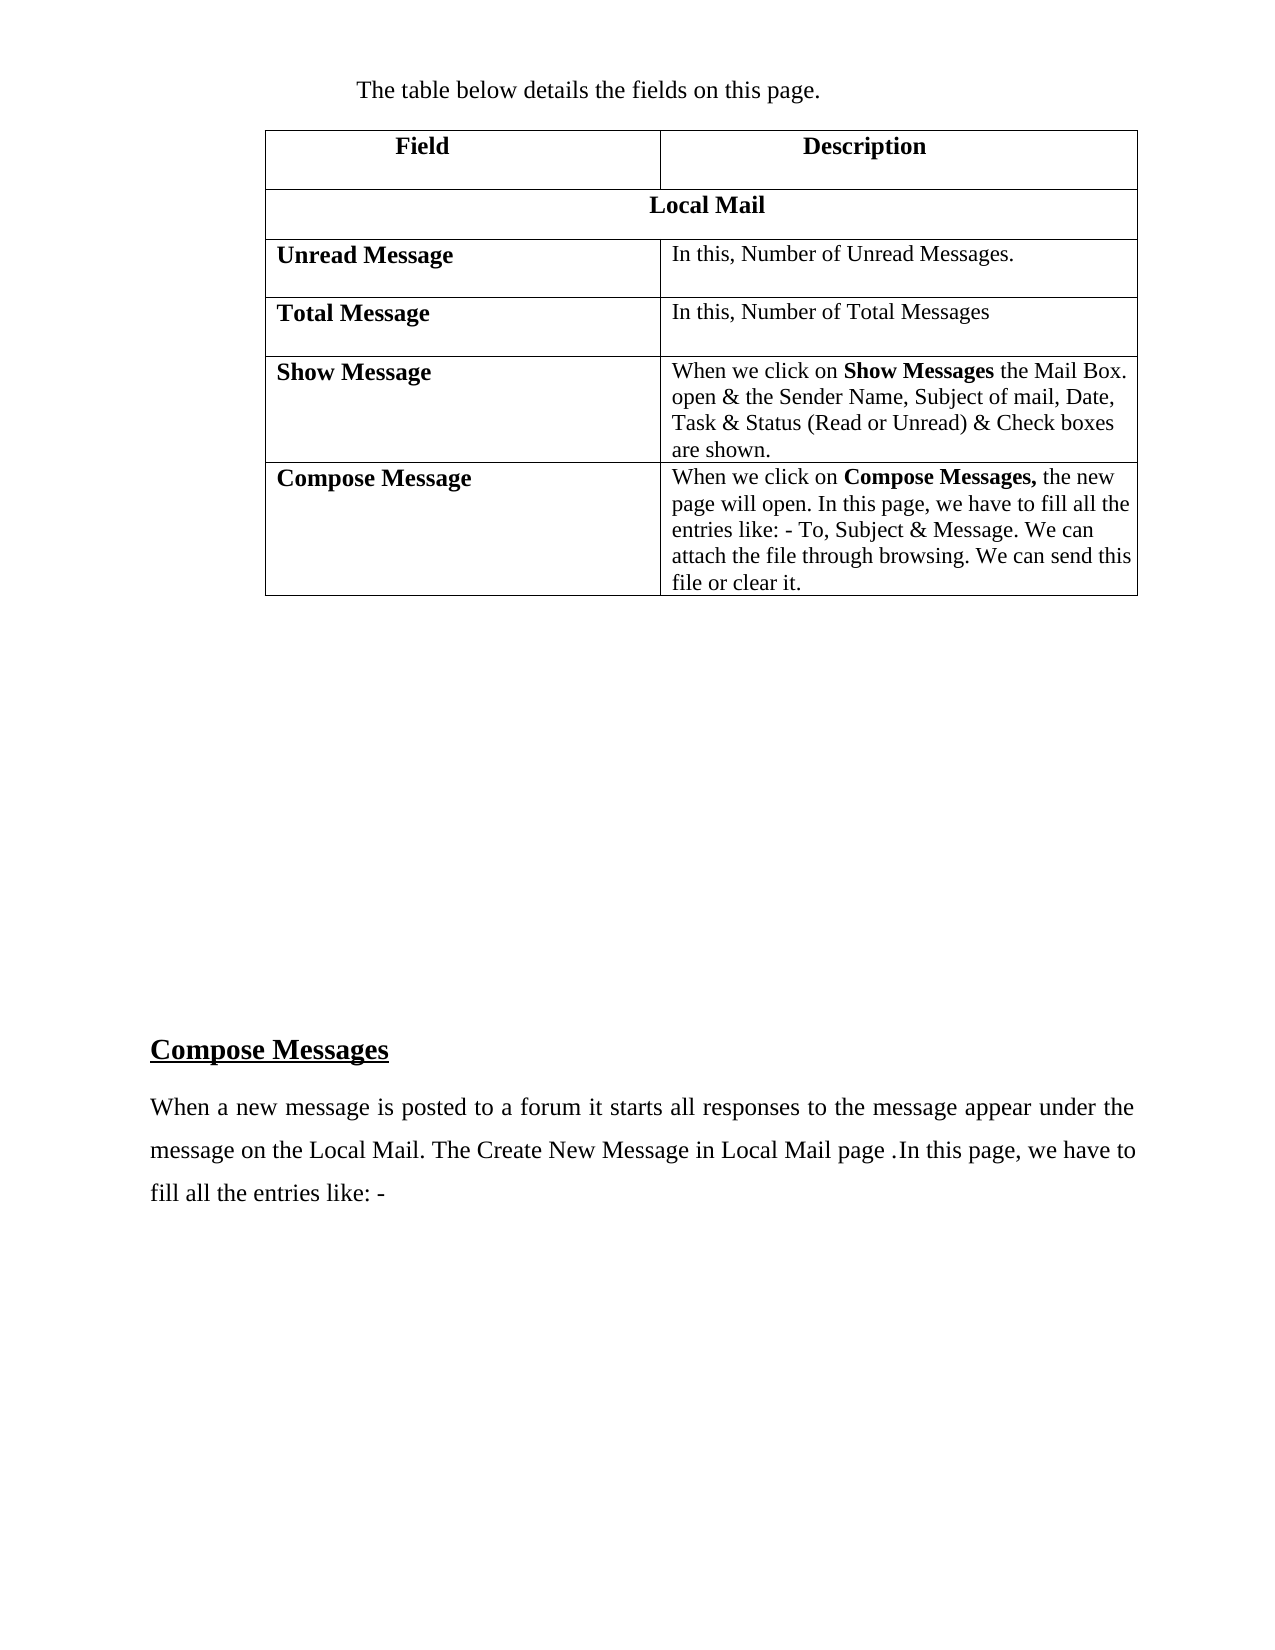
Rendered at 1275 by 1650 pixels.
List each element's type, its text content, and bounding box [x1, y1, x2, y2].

table_cell Local Mail [266, 190, 1137, 239]
text The table below details the fields on this page. [150, 75, 1136, 104]
text Compose Messages [150, 1032, 1136, 1066]
table_cell Show Message [266, 357, 660, 462]
table_cell Unread Message [266, 240, 660, 297]
table_header Field [266, 131, 660, 189]
table_cell Total Message [266, 298, 660, 356]
table_cell When we click on Show Messages the Mail Box. open & the Sender Name, Subject of mail, Date, Task & Status (Read or Unread) & Check boxes are shown. [661, 357, 1137, 462]
text When a new message is posted to a forum it starts all responses to the message appear under the message on the Local Mail. The Create New Message in Local Mail page .In this page, we have to fill all the entries like: - [150, 1092, 1136, 1207]
table_header Description [661, 131, 1137, 189]
table_cell In this, Number of Unread Messages. [661, 240, 1137, 297]
table_cell Compose Message [266, 463, 660, 595]
table_cell When we click on Compose Messages, the new page will open. In this page, we have to fill all the entries like: - To, Subject & Message. We can attach the file through browsing. We can send this file or clear it. [661, 463, 1137, 595]
table_cell In this, Number of Total Messages [661, 298, 1137, 356]
